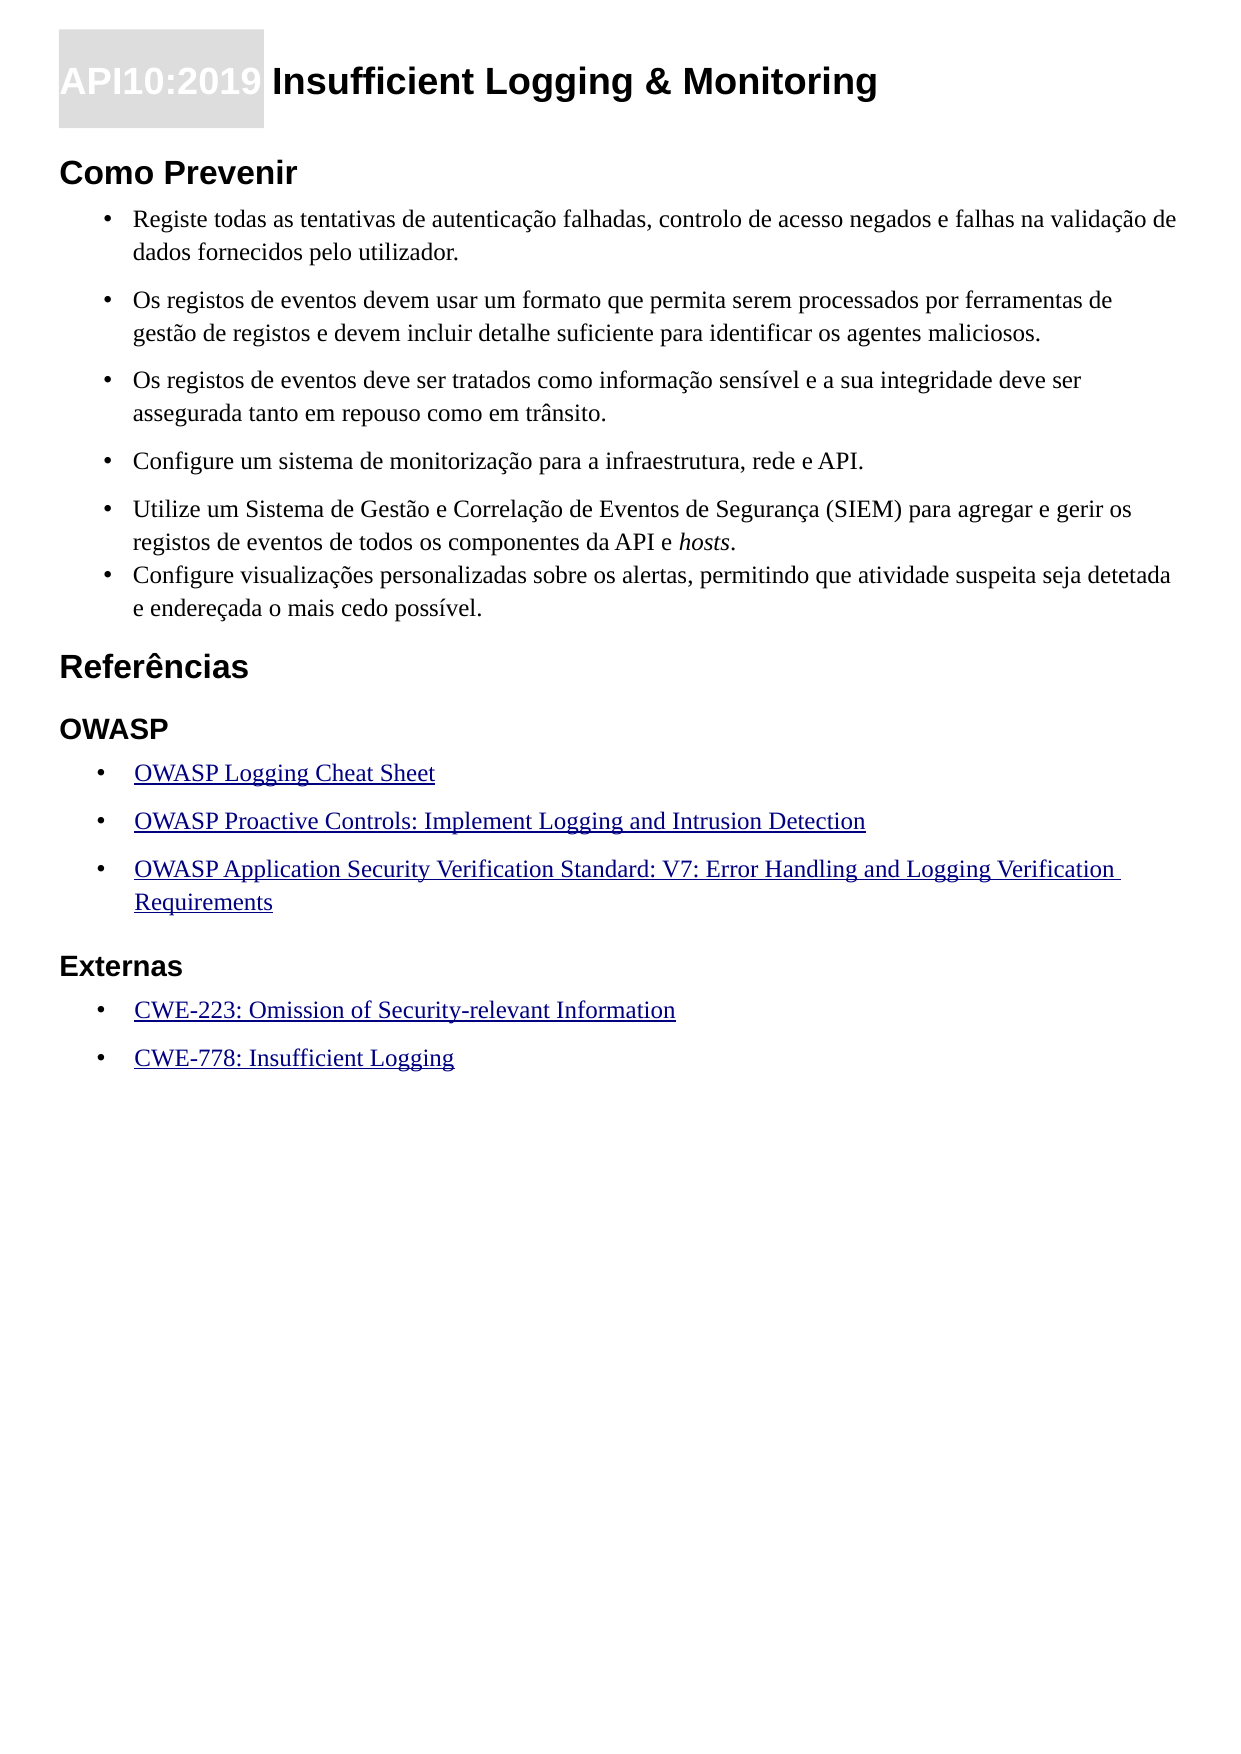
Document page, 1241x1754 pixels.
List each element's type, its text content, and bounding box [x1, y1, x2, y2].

list CWE-223: Omission of Security-relevant Information [97, 995, 1181, 1024]
subtitle Como Prevenir [59, 153, 1181, 192]
list Registe todas as tentativas de autenticação falhadas, controlo de acesso negados e falhas na validação de dados fornecidos pelo utilizador. [103, 204, 1181, 266]
list Configure um sistema de monitorização para a infraestrutura, rede e API. [103, 446, 1181, 475]
list OWASP Logging Cheat Sheet [97, 758, 1181, 787]
list OWASP Proactive Controls: Implement Logging and Intrusion Detection [97, 806, 1181, 835]
list Os registos de eventos deve ser tratados como informação sensível e a sua integridade deve ser assegurada tanto em repouso como em trânsito. [103, 365, 1181, 427]
subtitle Externas [59, 949, 1181, 983]
list CWE-778: Insufficient Logging [97, 1043, 1181, 1072]
list Configure visualizações personalizadas sobre os alertas, permitindo que atividade suspeita seja detetada e endereçada o mais cedo possível. [103, 560, 1181, 621]
list Os registos de eventos devem usar um formato que permita serem processados por ferramentas de gestão de registos e devem incluir detalhe suficiente para identificar os agentes maliciosos. [103, 285, 1181, 347]
list Utilize um Sistema de Gestão e Correlação de Eventos de Segurança (SIEM) para agregar e gerir os registos de eventos de todos os componentes da API e hosts. [103, 494, 1181, 555]
list OWASP Application Security Verification Standard: V7: Error Handling and Logging Verification Requirements [97, 854, 1181, 916]
subtitle OWASP [59, 712, 1181, 746]
subtitle Referências [59, 647, 1181, 685]
